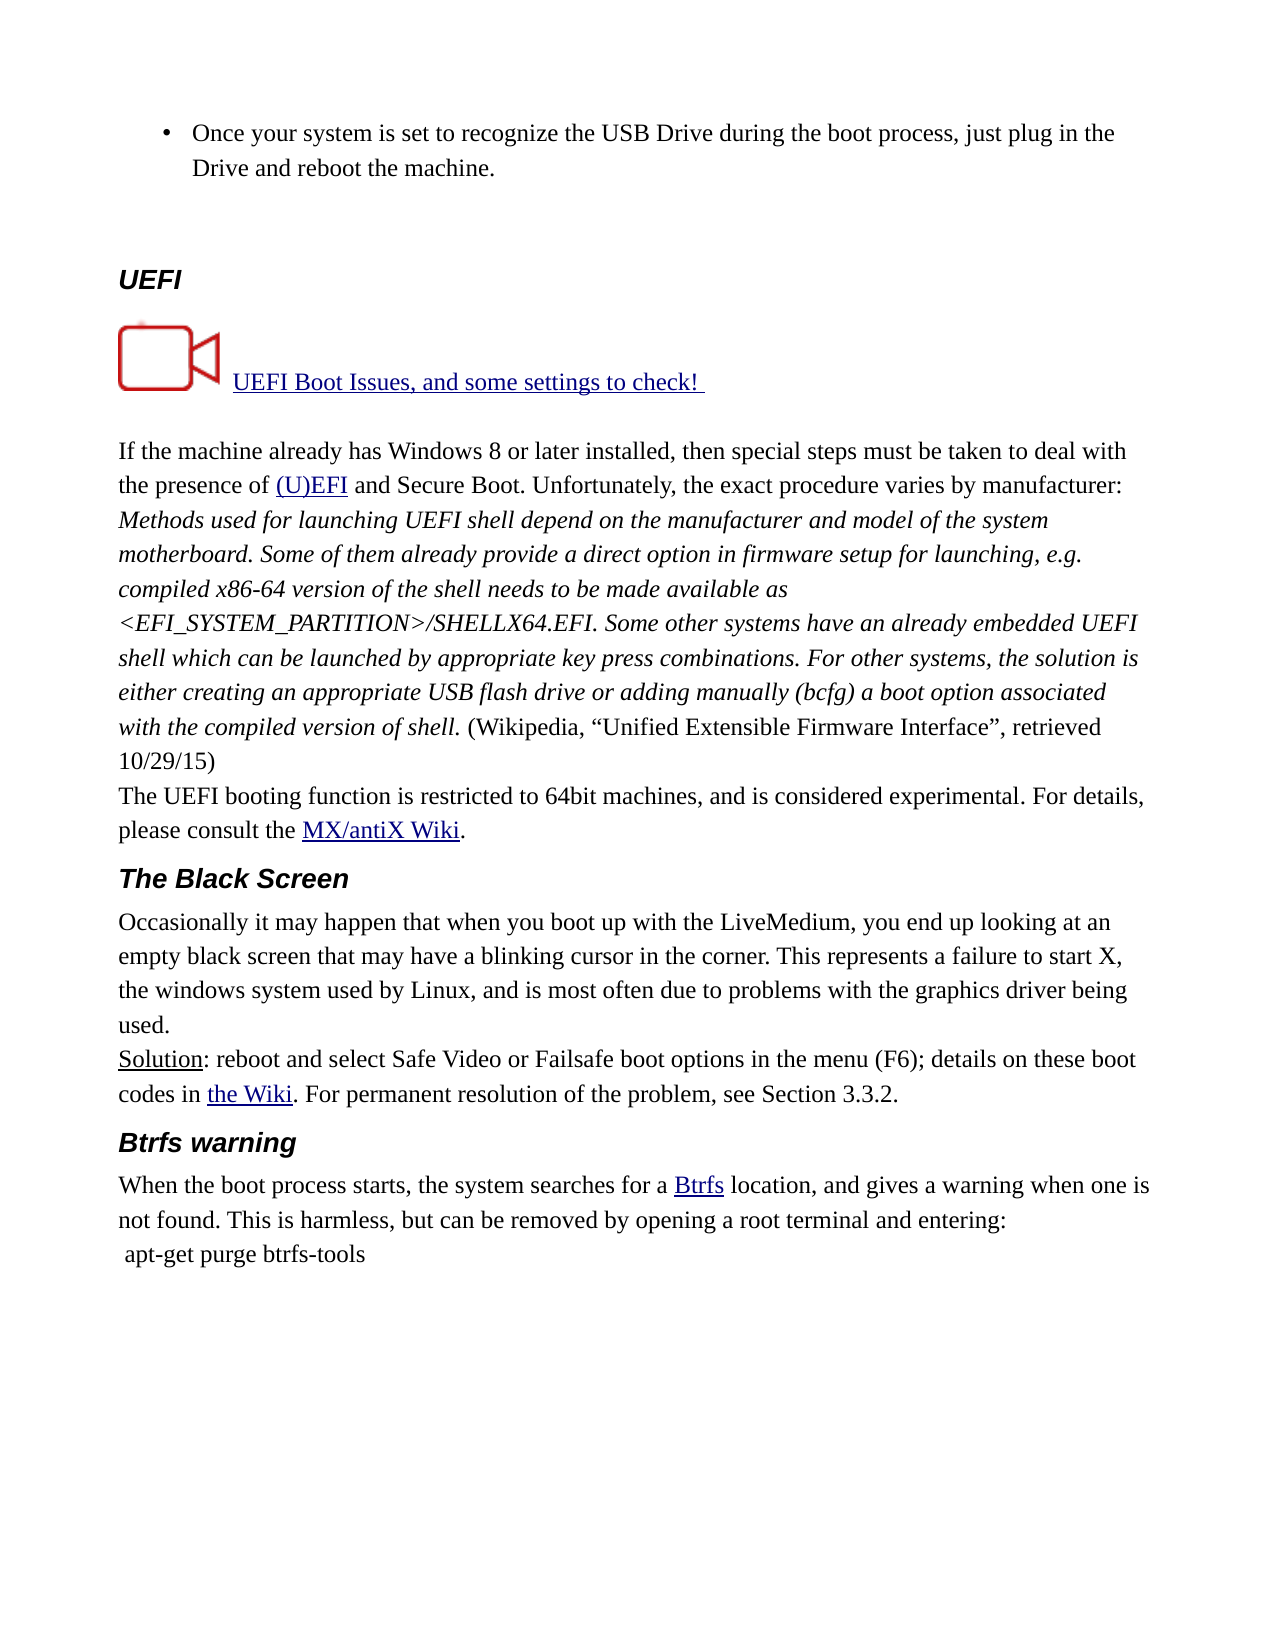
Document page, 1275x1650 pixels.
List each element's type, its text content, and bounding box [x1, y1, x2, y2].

text Methods used for launching UEFI shell depend on the manufacturer and model of the system motherboard. Some of them already provide a direct option in firmware setup for launching, e.g. compiled x86-64 version of the shell needs to be made available as <EFI_SYSTEM_PARTITION>/SHELLX64.EFI. Some other systems have an already embedded UEFI shell which can be launched by appropriate key press combinations. For other systems, the solution is either creating an appropriate USB flash drive or adding manually (bcfg) a boot option associated with the compiled version of shell. (Wikipedia, “Unified Extensible Firmware Interface”, retrieved 10/29/15) [118, 505, 1157, 775]
text The UEFI booting function is restricted to 64bit machines, and is considered experimental. For details, please consult the MX/antiX Wiki. [118, 781, 1157, 844]
text Occasionally it may happen that when you boot up with the LiveMedium, you end up looking at an empty black screen that may have a blinking cursor in the corner. This represents a failure to start X, the windows system used by Linux, and is most often due to problems with the graphics driver being used. [118, 907, 1157, 1039]
text apt-get purge btrfs-tools [118, 1239, 1157, 1268]
text Solution: reboot and select Safe Video or Failsafe boot options in the menu (F6); details on these boot codes in the Wiki. For permanent resolution of the problem, see Section 3.3.2. [118, 1044, 1157, 1108]
text If the machine already has Windows 8 or later installed, then special steps must be taken to deal with the presence of (U)EFI and Secure Boot. Unfortunately, the exact procedure varies by manufacturer: [118, 436, 1157, 499]
subtitle The Black Screen [118, 862, 1157, 894]
subtitle Btrfs warning [118, 1126, 1157, 1158]
text When the boot process starts, the system searches for a Btrfs location, and gives a warning when one is not found. This is harmless, but can be removed by opening a root terminal and entering: [118, 1170, 1157, 1234]
list Once your system is set to recognize the USB Drive during the boot process, just plug in the Drive and reboot the machine. [162, 118, 1157, 181]
picture [118, 307, 220, 391]
subtitle UEFI [118, 263, 1157, 295]
text UEFI Boot Issues, and some settings to check! [118, 308, 1157, 396]
